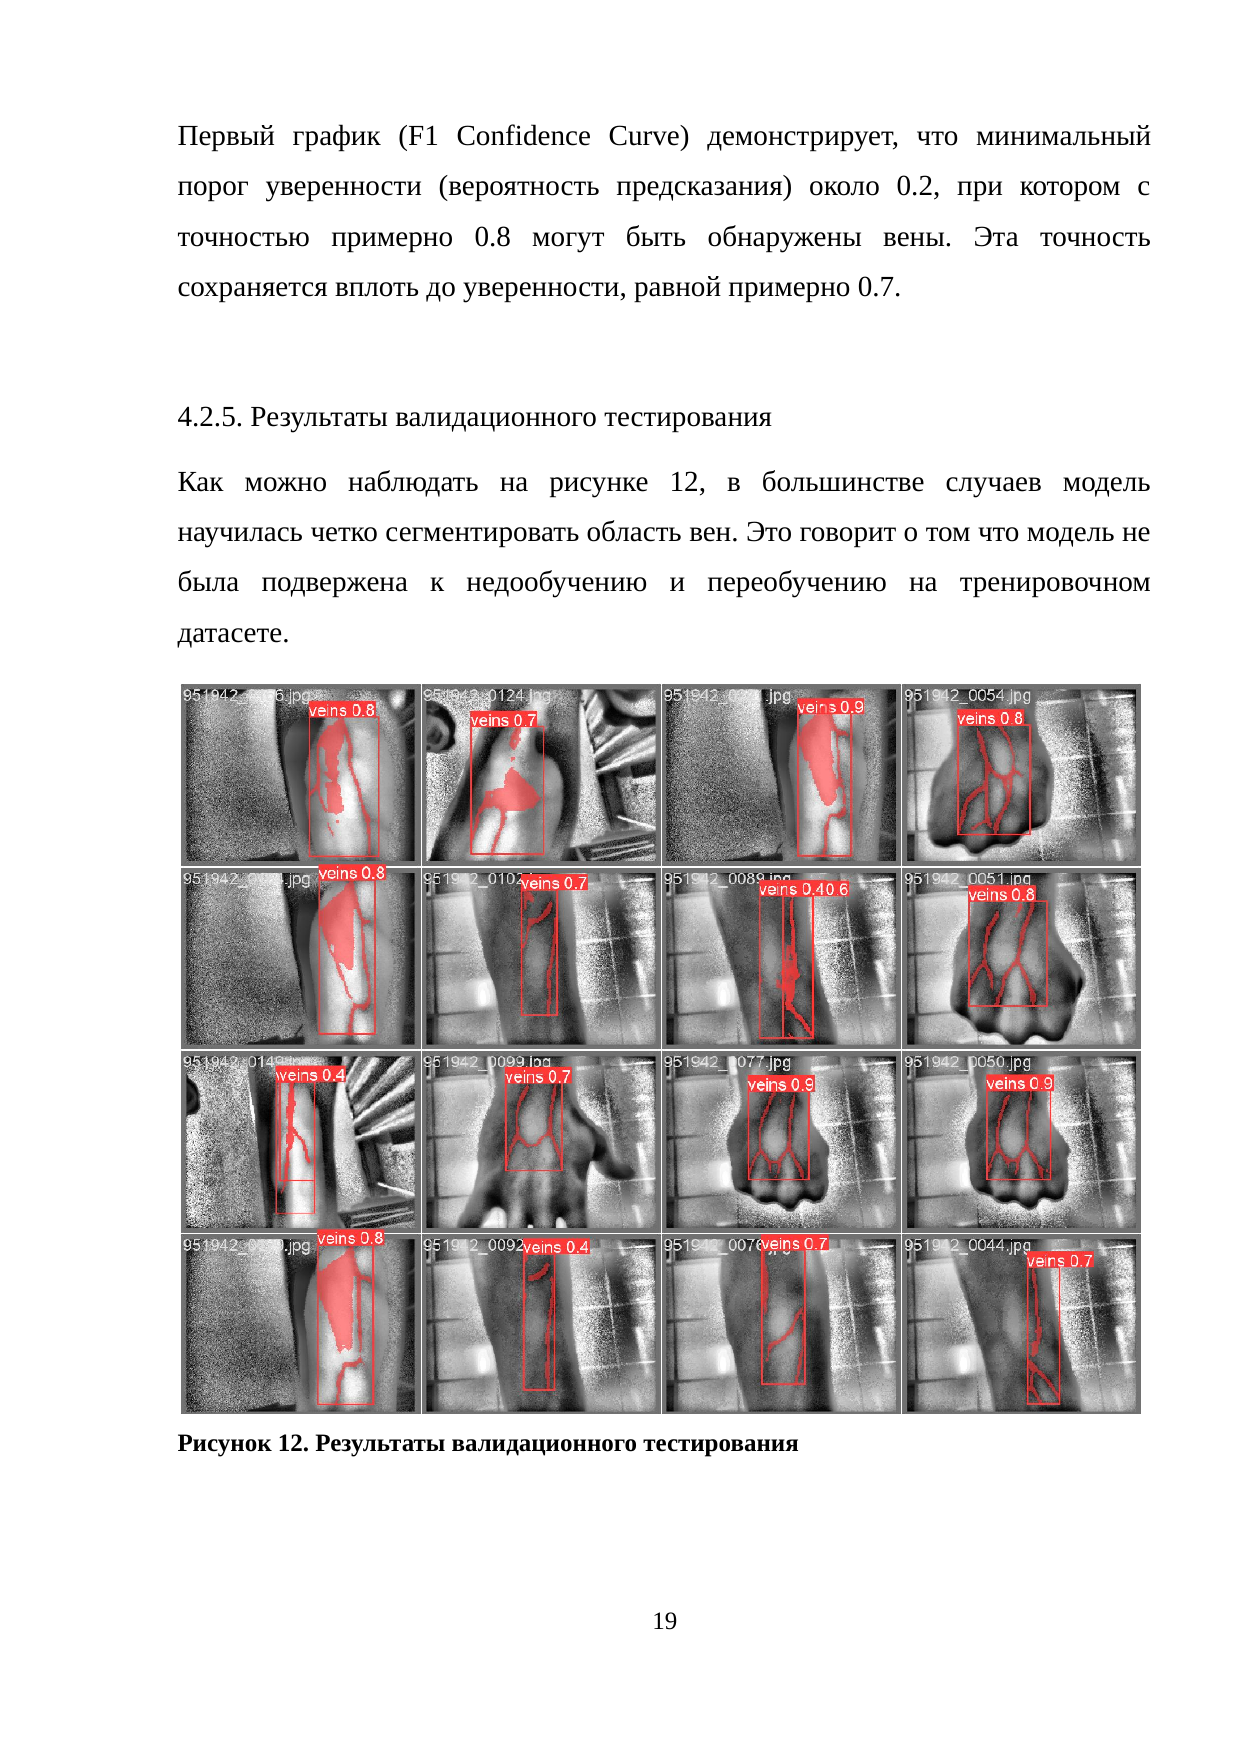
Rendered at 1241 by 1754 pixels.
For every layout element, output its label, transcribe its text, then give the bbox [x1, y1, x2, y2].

picture [180, 683, 1141, 1414]
text Как можно наблюдать на рисунке 12, в большинстве случаев модель научилась четко сегментировать область вен. Это говорит о том что модель не была подвержена к недообучению и переобучению на тренировочном датасете. [177, 464, 1152, 648]
text Первый график (F1 Confidence Curve) демонстрирует, что минимальный порог уверенности (вероятность предсказания) около 0.2, при котором с точностью примерно 0.8 могут быть обнаружены вены. Эта точность сохраняется вплоть до уверенности, равной примерно 0.7. [177, 118, 1152, 303]
text 4.2.5. Результаты валидационного тестирования [177, 399, 1152, 432]
text Рисунок 12. Результаты валидационного тестирования [177, 679, 1152, 1457]
